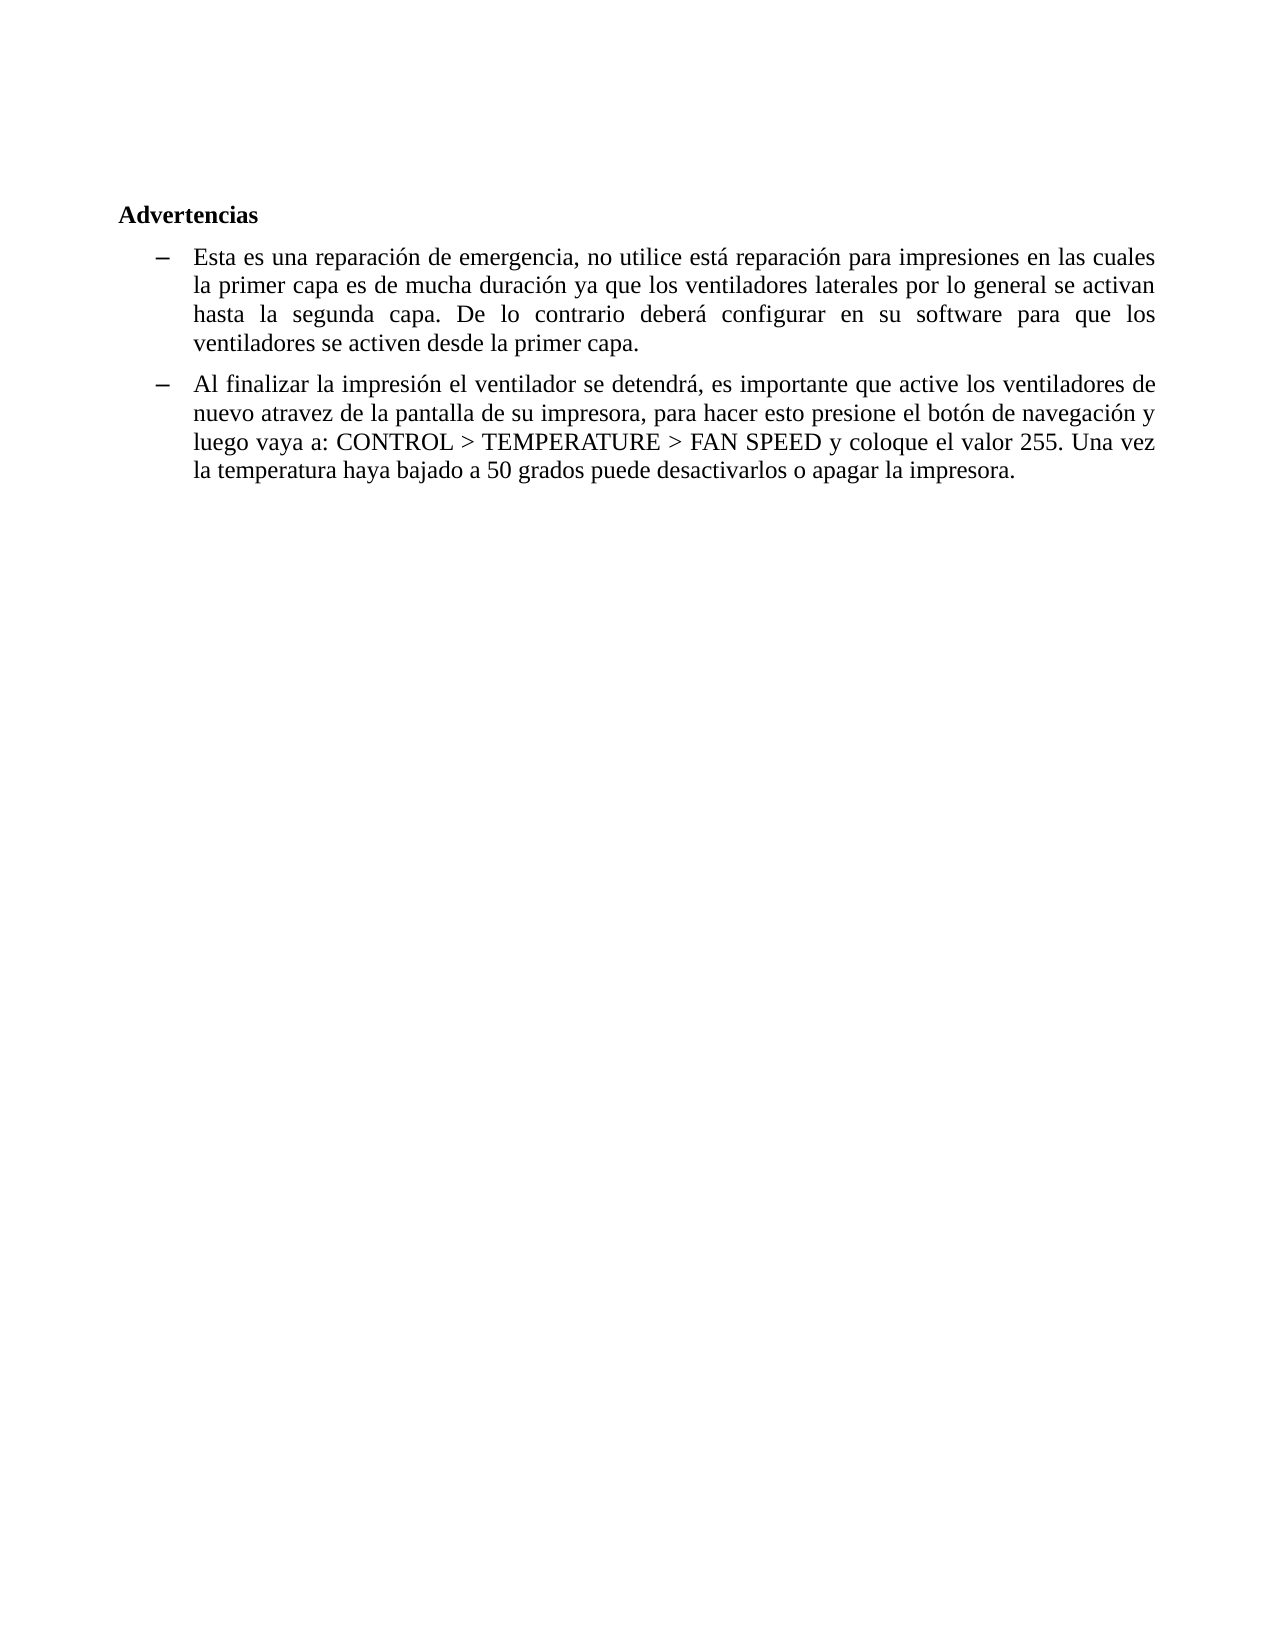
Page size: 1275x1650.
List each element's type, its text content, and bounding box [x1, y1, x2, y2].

text Advertencias [118, 201, 1157, 229]
list Al finalizar la impresión el ventilador se detendrá, es importante que active los ventiladores de nuevo atravez de la pantalla de su impresora, para hacer esto presione el botón de navegación y luego vaya a: CONTROL > TEMPERATURE > FAN SPEED y coloque el valor 255. Una vez la temperatura haya bajado a 50 grados puede desactivarlos o apagar la impresora. [156, 369, 1157, 484]
list Esta es una reparación de emergencia, no utilice está reparación para impresiones en las cuales la primer capa es de mucha duración ya que los ventiladores laterales por lo general se activan hasta la segunda capa. De lo contrario deberá configurar en su software para que los ventiladores se activen desde la primer capa. [156, 242, 1157, 357]
